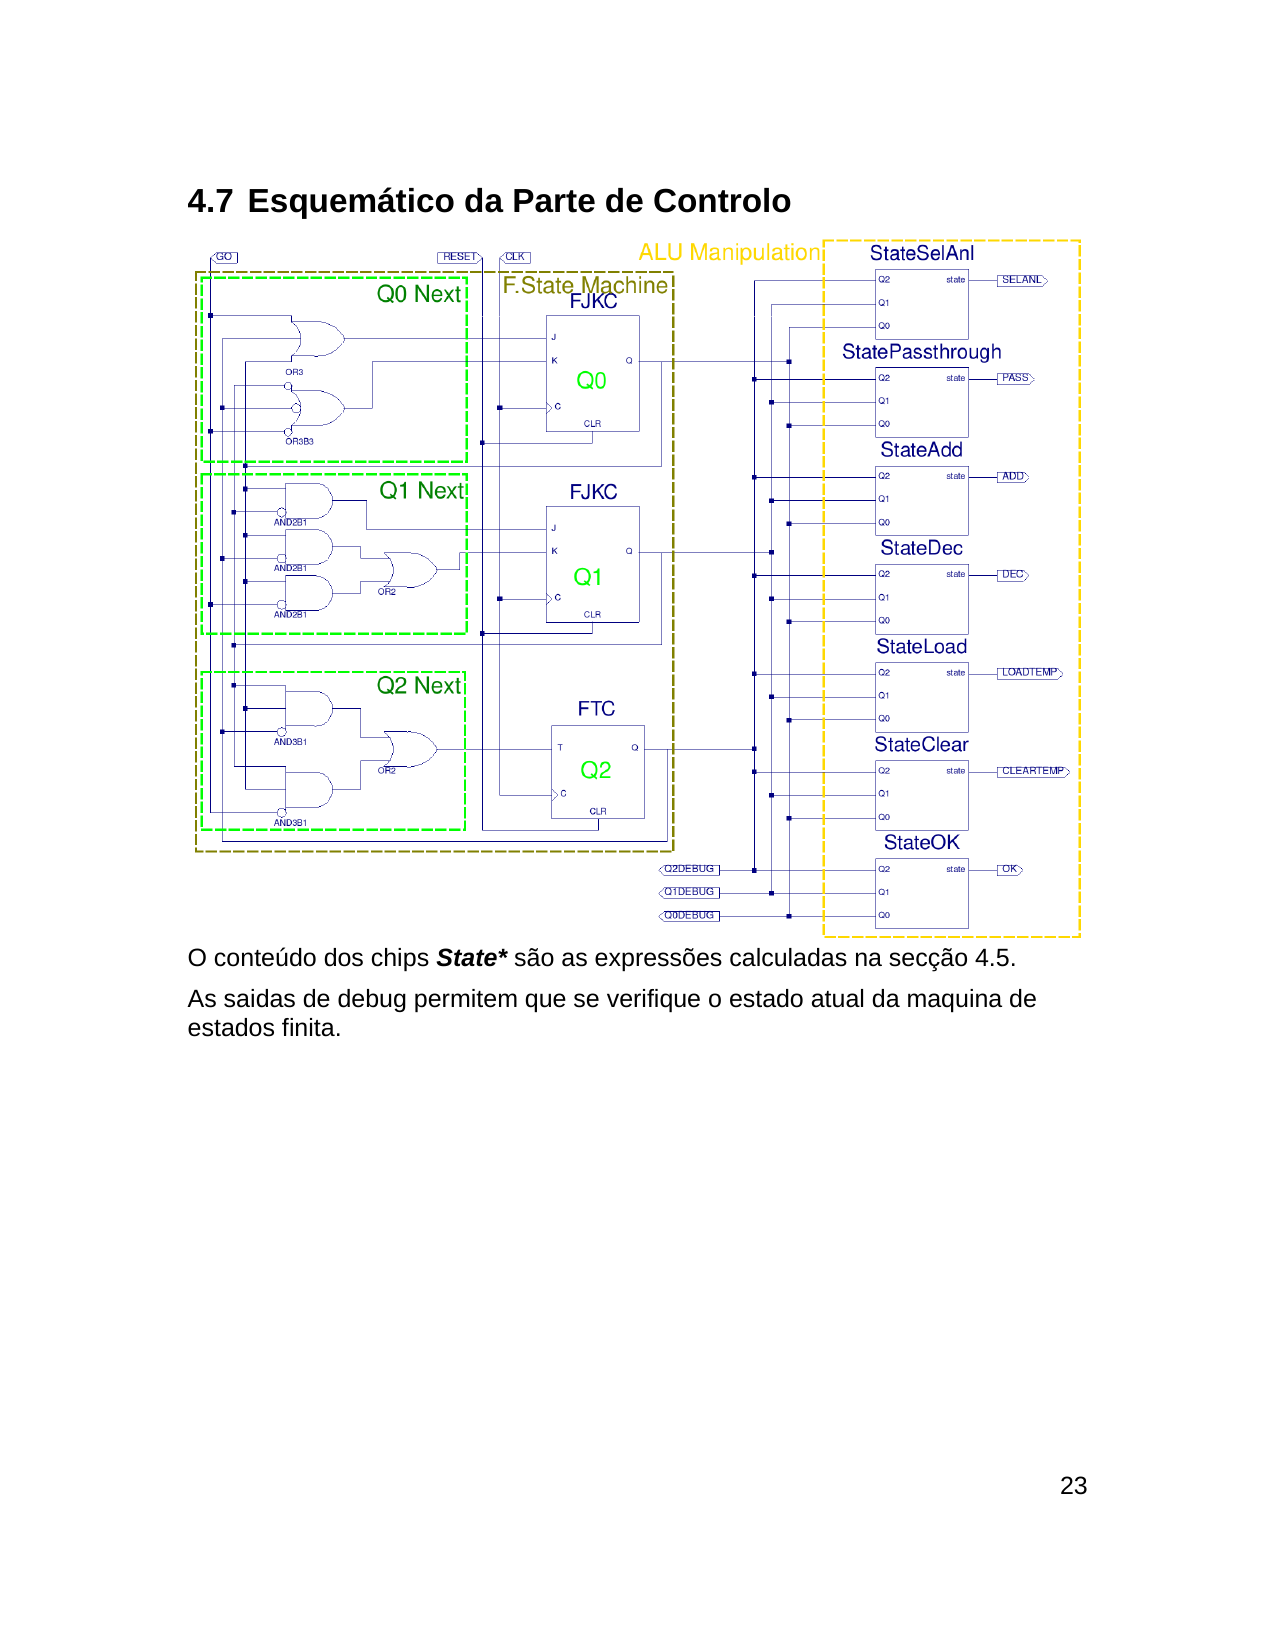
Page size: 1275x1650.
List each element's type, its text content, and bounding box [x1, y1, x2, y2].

text As saidas de debug permitem que se verifique o estado atual da maquina de estados finita. [187, 984, 1087, 1042]
text O conteúdo dos chips State* são as expressões calculadas na secção 4.5. [187, 943, 1087, 972]
picture [187, 231, 1088, 943]
subtitle Esquemático da Parte de Controlo [179, 177, 1096, 223]
